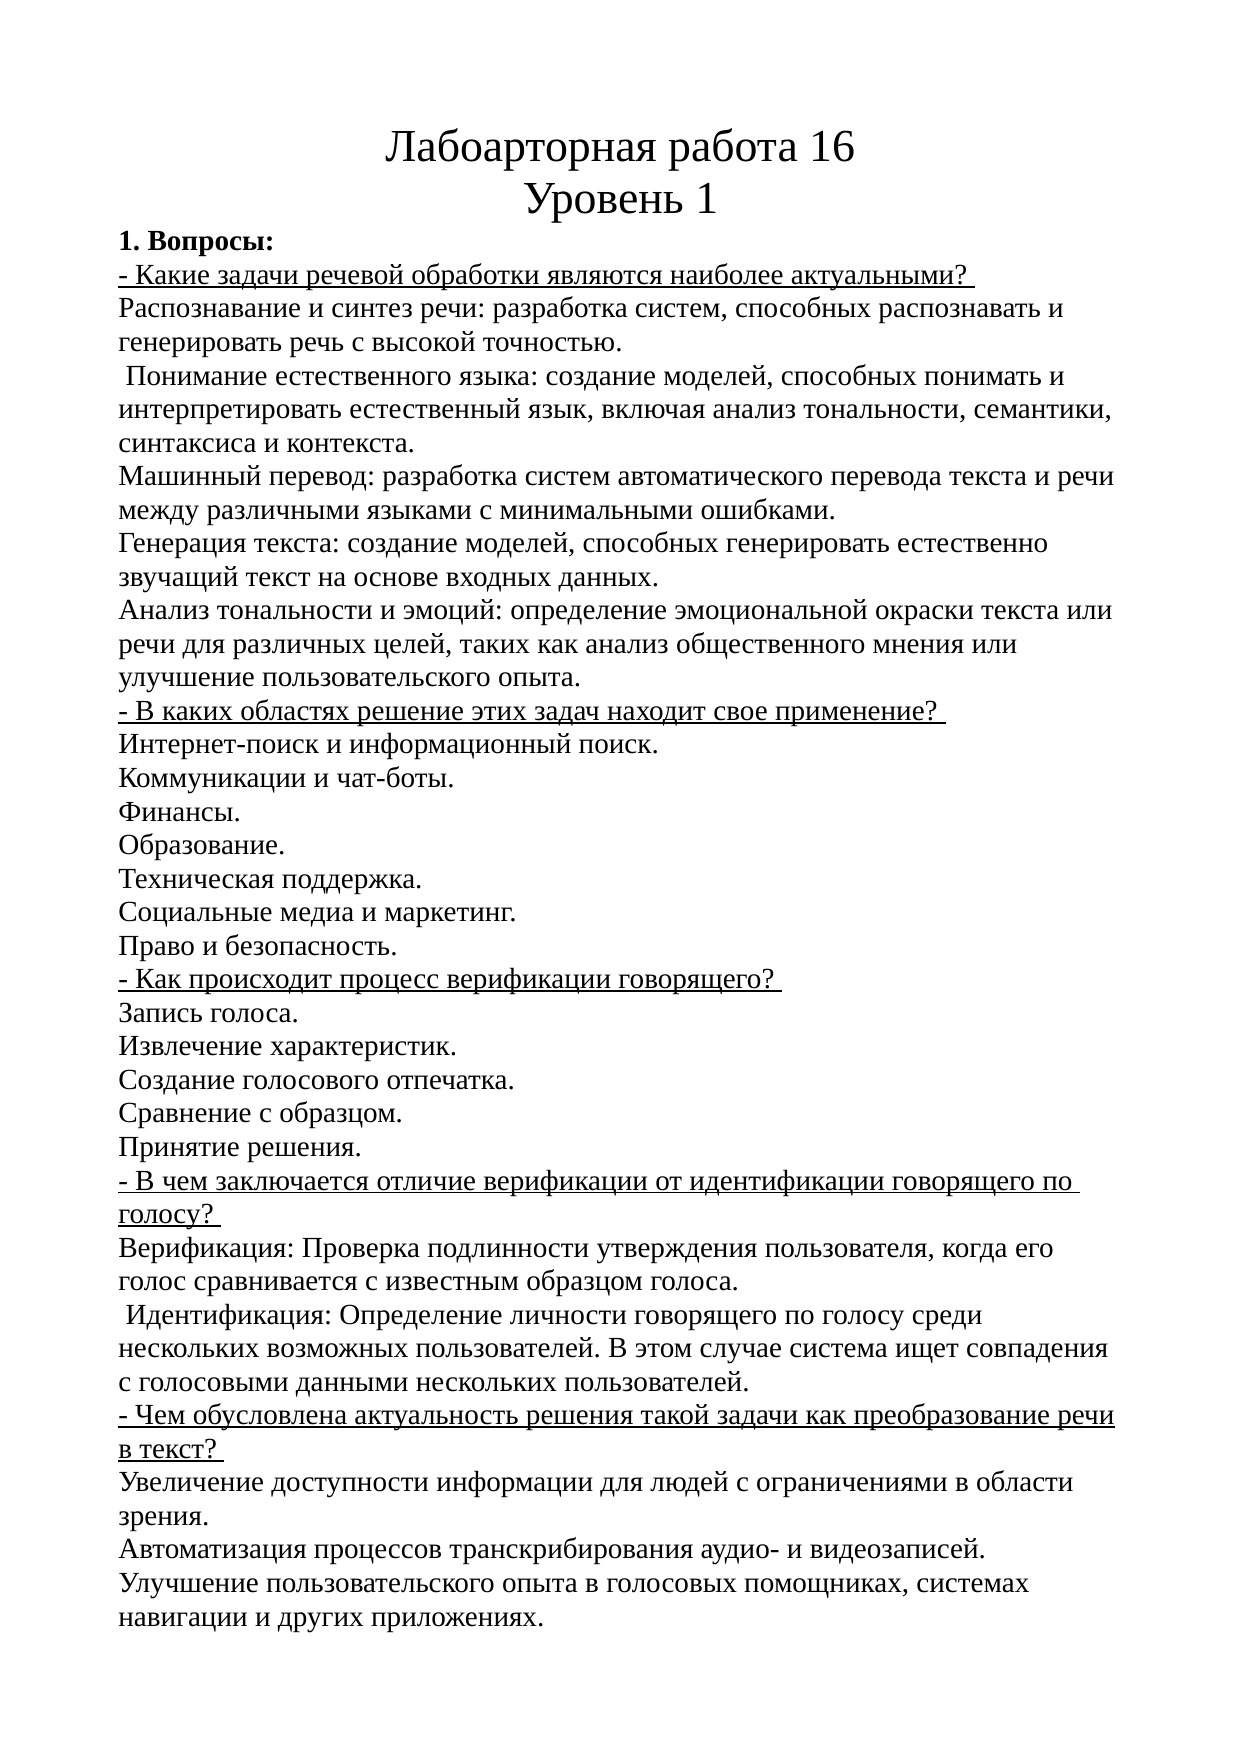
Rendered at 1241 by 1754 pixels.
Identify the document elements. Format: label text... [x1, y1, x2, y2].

text Машинный перевод: разработка систем автоматического перевода текста и речи между различными языками с минимальными ошибками. [118, 458, 1122, 525]
text Образование. [118, 827, 1122, 861]
text Анализ тональности и эмоций: определение эмоциональной окраски текста или речи для различных целей, таких как анализ общественного мнения или улучшение пользовательского опыта. [118, 592, 1122, 693]
text Верификация: Проверка подлинности утверждения пользователя, когда его голос сравнивается с известным образцом голоса. [118, 1230, 1122, 1297]
text Лабоарторная работа 16 [118, 118, 1122, 171]
text - Чем обусловлена актуальность решения такой задачи как преобразование речи в текст? [118, 1397, 1122, 1464]
text Создание голосового отпечатка. [118, 1062, 1122, 1096]
text Извлечение характеристик. [118, 1028, 1122, 1062]
text Увеличение доступности информации для людей с ограничениями в области зрения. [118, 1464, 1122, 1532]
text Генерация текста: создание моделей, способных генерировать естественно звучащий текст на основе входных данных. [118, 525, 1122, 592]
text Улучшение пользовательского опыта в голосовых помощниках, системах навигации и других приложениях. [118, 1565, 1122, 1632]
text Идентификация: Определение личности говорящего по голосу среди нескольких возможных пользователей. В этом случае система ищет совпадения с голосовыми данными нескольких пользователей. [118, 1297, 1122, 1397]
text Право и безопасность. [118, 928, 1122, 961]
text Интернет-поиск и информационный поиск. [118, 727, 1122, 760]
text Распознавание и синтез речи: разработка систем, способных распознавать и генерировать речь с высокой точностью. [118, 291, 1122, 358]
text Сравнение с образцом. [118, 1096, 1122, 1129]
text - В каких областях решение этих задач находит свое применение? [118, 693, 1122, 727]
text - Какие задачи речевой обработки являются наиболее актуальными? [118, 257, 1122, 291]
text - Как происходит процесс верификации говорящего? [118, 961, 1122, 995]
text Техническая поддержка. [118, 861, 1122, 894]
text 1. Вопросы: [118, 223, 1122, 257]
text Принятие решения. [118, 1129, 1122, 1163]
text Автоматизация процессов транскрибирования аудио- и видеозаписей. [118, 1532, 1122, 1565]
text Понимание естественного языка: создание моделей, способных понимать и интерпретировать естественный язык, включая анализ тональности, семантики, синтаксиса и контекста. [118, 358, 1122, 458]
text Коммуникации и чат-боты. [118, 760, 1122, 794]
text Финансы. [118, 794, 1122, 827]
text - В чем заключается отличие верификации от идентификации говорящего по голосу? [118, 1163, 1122, 1230]
text Социальные медиа и маркетинг. [118, 894, 1122, 928]
text Уровень 1 [118, 171, 1122, 223]
text Запись голоса. [118, 995, 1122, 1028]
